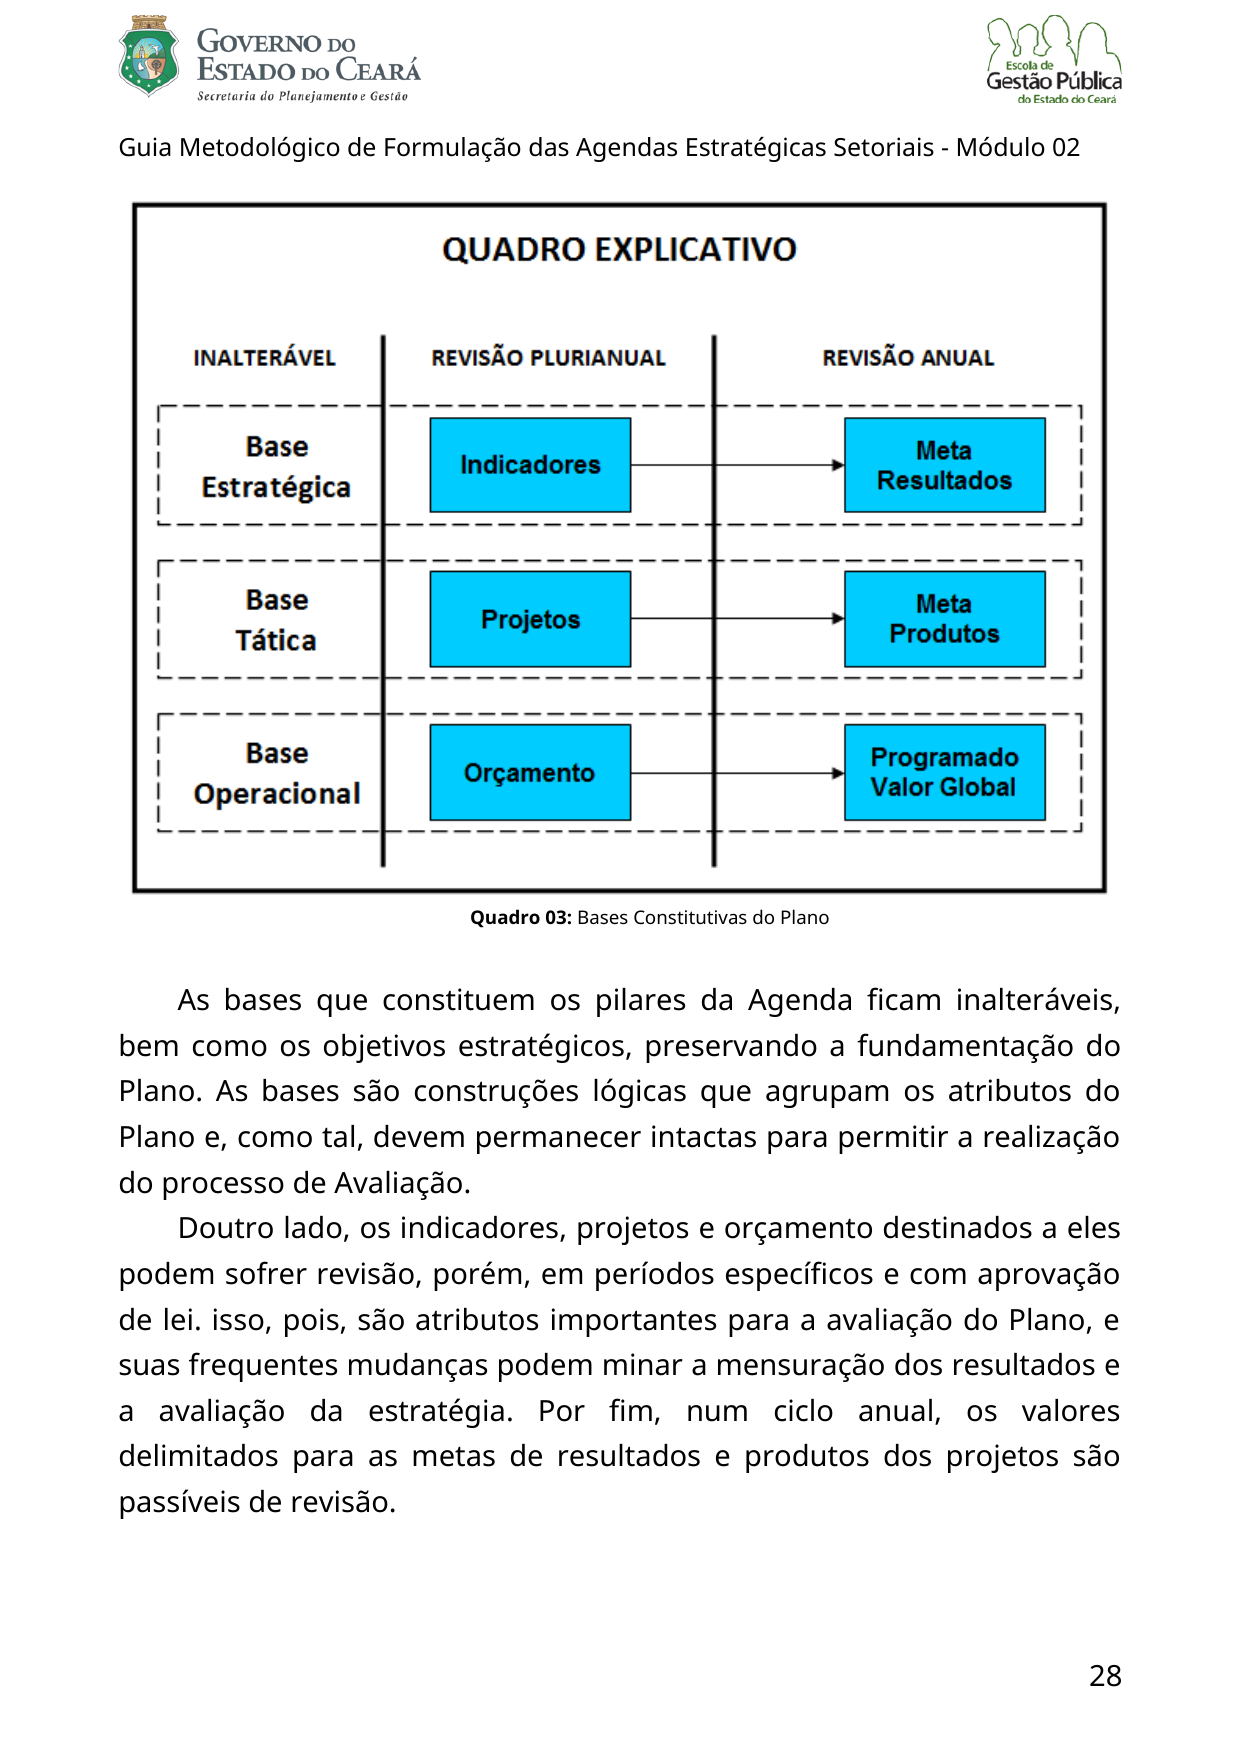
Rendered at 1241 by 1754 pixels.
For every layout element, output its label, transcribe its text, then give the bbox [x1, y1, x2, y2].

picture [128, 197, 1112, 901]
text Quadro 03: Bases Constitutivas do Plano [118, 198, 1122, 930]
text Doutro lado, os indicadores, projetos e orçamento destinados a eles podem sofrer revisão, porém, em períodos específicos e com aprovação de lei. isso, pois, são atributos importantes para a avaliação do Plano, e suas frequentes mudanças podem minar a mensuração dos resultados e a avaliação da estratégia. Por fim, num ciclo anual, os valores delimitados para as metas de resultados e produtos dos projetos são passíveis de revisão. [118, 1208, 1122, 1521]
picture [118, 15, 1122, 103]
text As bases que constituem os pilares da Agenda ficam inalteráveis, bem como os objetivos estratégicos, preservando a fundamentação do Plano. As bases são construções lógicas que agrupam os atributos do Plano e, como tal, devem permanecer intactas para permitir a realização do processo de Avaliação. [118, 979, 1122, 1202]
